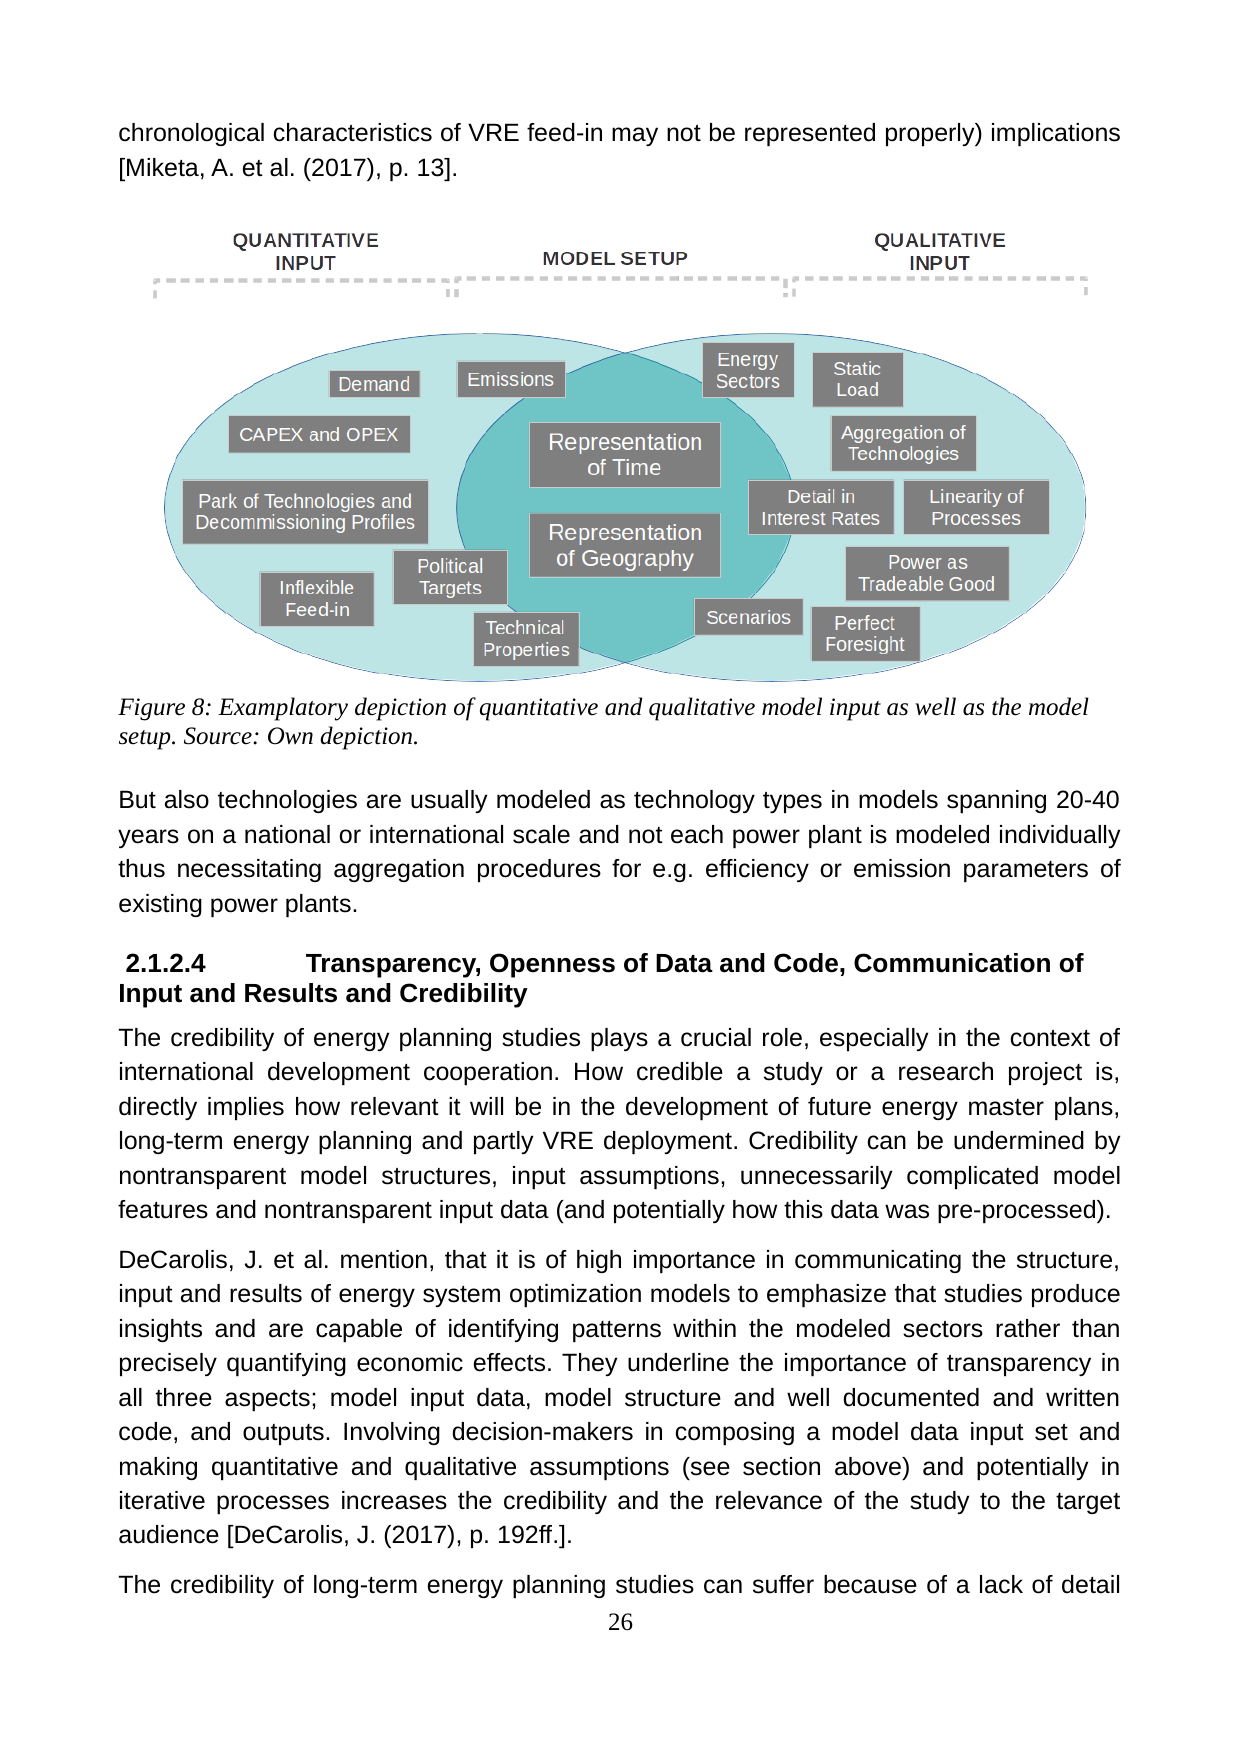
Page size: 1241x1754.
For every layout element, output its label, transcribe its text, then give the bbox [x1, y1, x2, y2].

text The credibility of long-term energy planning studies can suffer because of a lack of detail [118, 1570, 1122, 1599]
subtitle Transparency, Openness of Data and Code, Communication of Input and Results and Credibility [118, 947, 1122, 1008]
text chronological characteristics of VRE feed-in may not be represented properly) implications [Miketa, A. et al. (2017), p. 13]. [118, 118, 1122, 181]
text But also technologies are usually modeled as technology types in models spanning 20-40 years on a national or international scale and not each power plant is modeled individually thus necessitating aggregation procedures for e.g. efficiency or emission parameters of existing power plants. [118, 750, 1122, 918]
text [118, 202, 1122, 214]
text DeCarolis, J. et al. mention, that it is of high importance in communicating the structure, input and results of energy system optimization models to emphasize that studies produce insights and are capable of identifying patterns within the modeled sectors rather than precisely quantifying economic effects. They underline the importance of transparency in all three aspects; model input data, model structure and well documented and written code, and outputs. Involving decision-makers in composing a model data input set and making quantitative and qualitative assumptions (see section above) and potentially in iterative processes increases the credibility and the relevance of the study to the target audience [DeCarolis, J. (2017), p. 192ff.]. [118, 1245, 1122, 1549]
text The credibility of energy planning studies plays a crucial role, especially in the context of international development cooperation. How credible a study or a research project is, directly implies how relevant it will be in the development of future energy master plans, long-term energy planning and partly VRE deployment. Credibility can be undermined by nontransparent model structures, input assumptions, unnecessarily complicated model features and nontransparent input data (and potentially how this data was pre-processed). [118, 1023, 1122, 1224]
picture [118, 214, 1123, 693]
text Figure 8: Examplatory depiction of quantitative and qualitative model input as well as the model setup. Source: Own depiction. [118, 693, 1122, 750]
